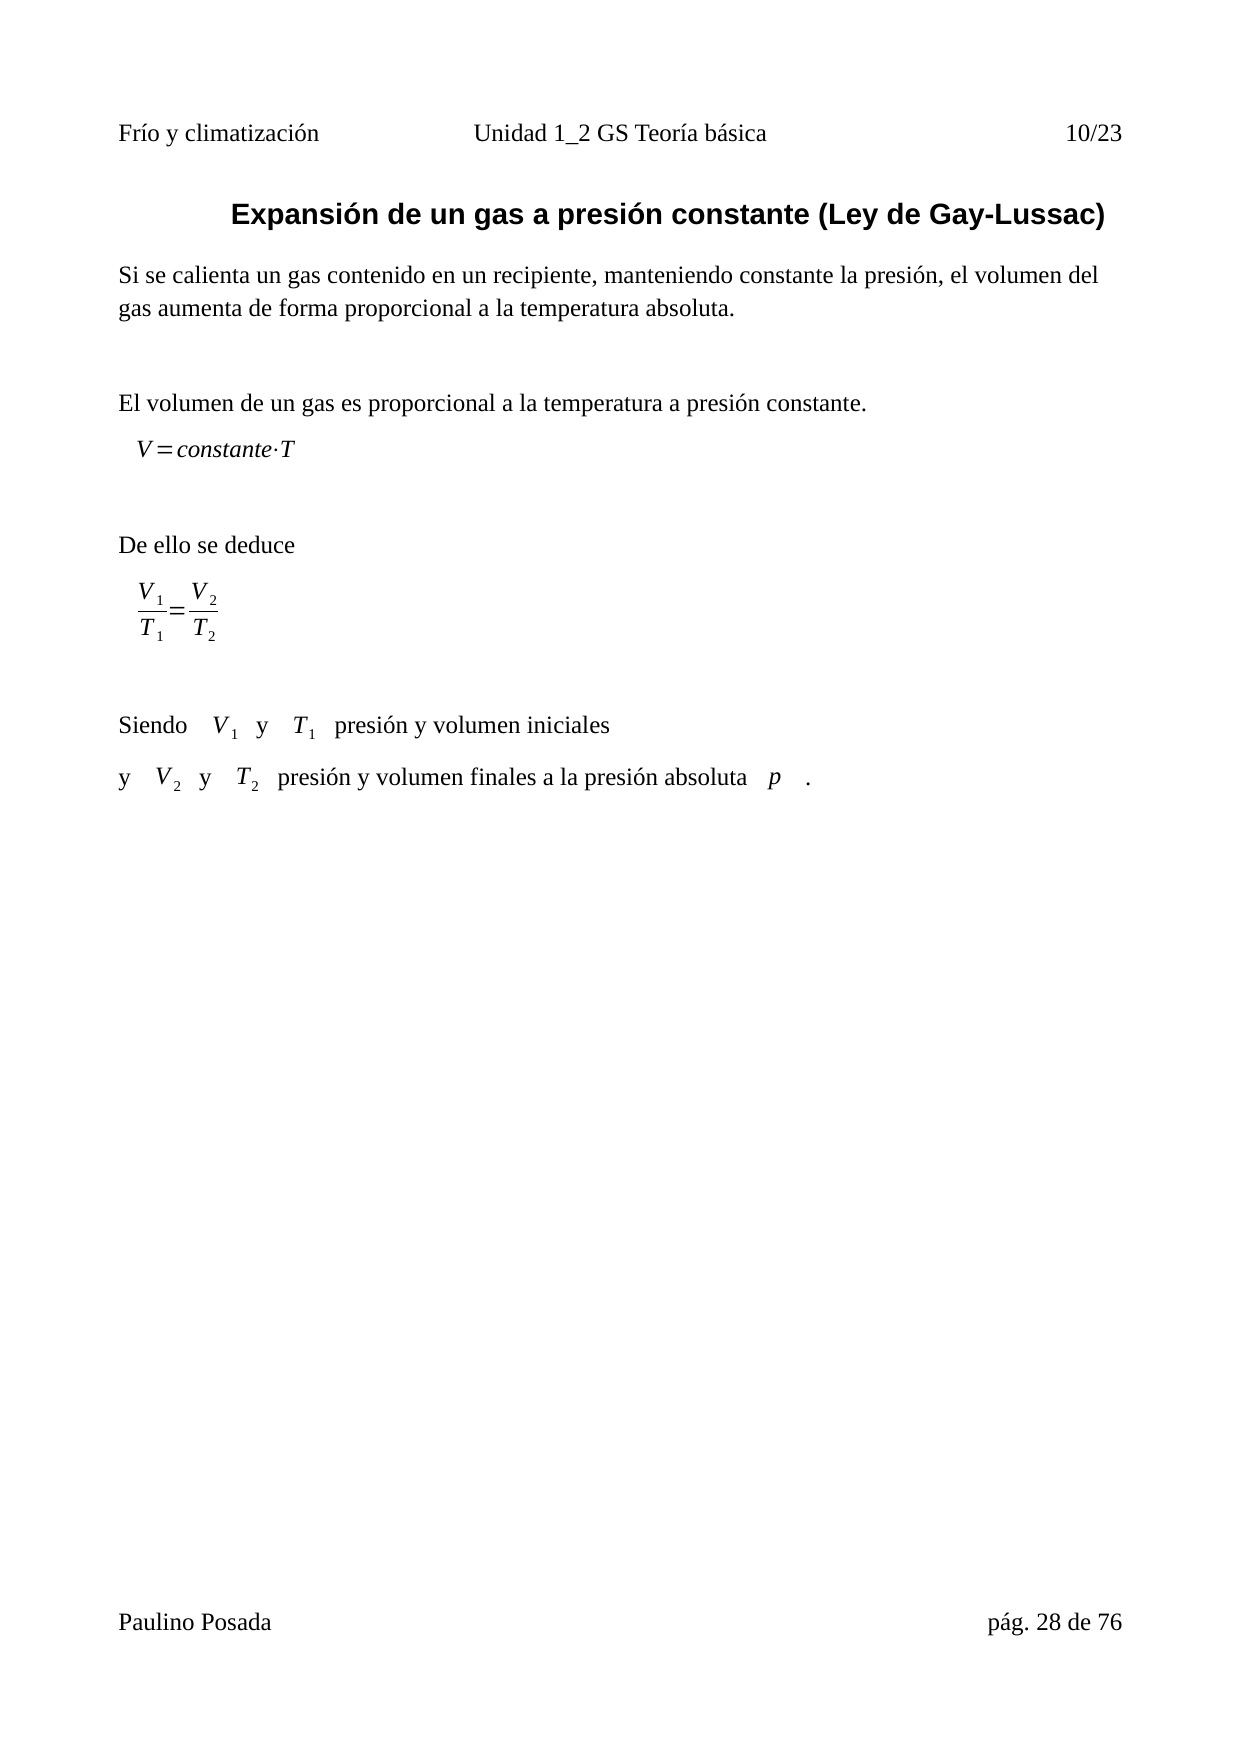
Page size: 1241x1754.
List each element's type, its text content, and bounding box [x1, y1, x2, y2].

text De ello se deduce [118, 530, 1122, 559]
text El volumen de un gas es proporcional a la temperatura a presión constante. [118, 388, 1122, 417]
text Si se calienta un gas contenido en un recipiente, manteniendo constante la presión, el volumen del gas aumenta de forma proporcional a la temperatura absoluta. [118, 260, 1122, 322]
text Siendo y presión y volumen iniciales [118, 711, 1122, 743]
text y y presión y volumen finales a la presión absoluta . [118, 762, 1122, 794]
subtitle Expansión de un gas a presión constante (Ley de Gay-Lussac) [118, 197, 1122, 231]
